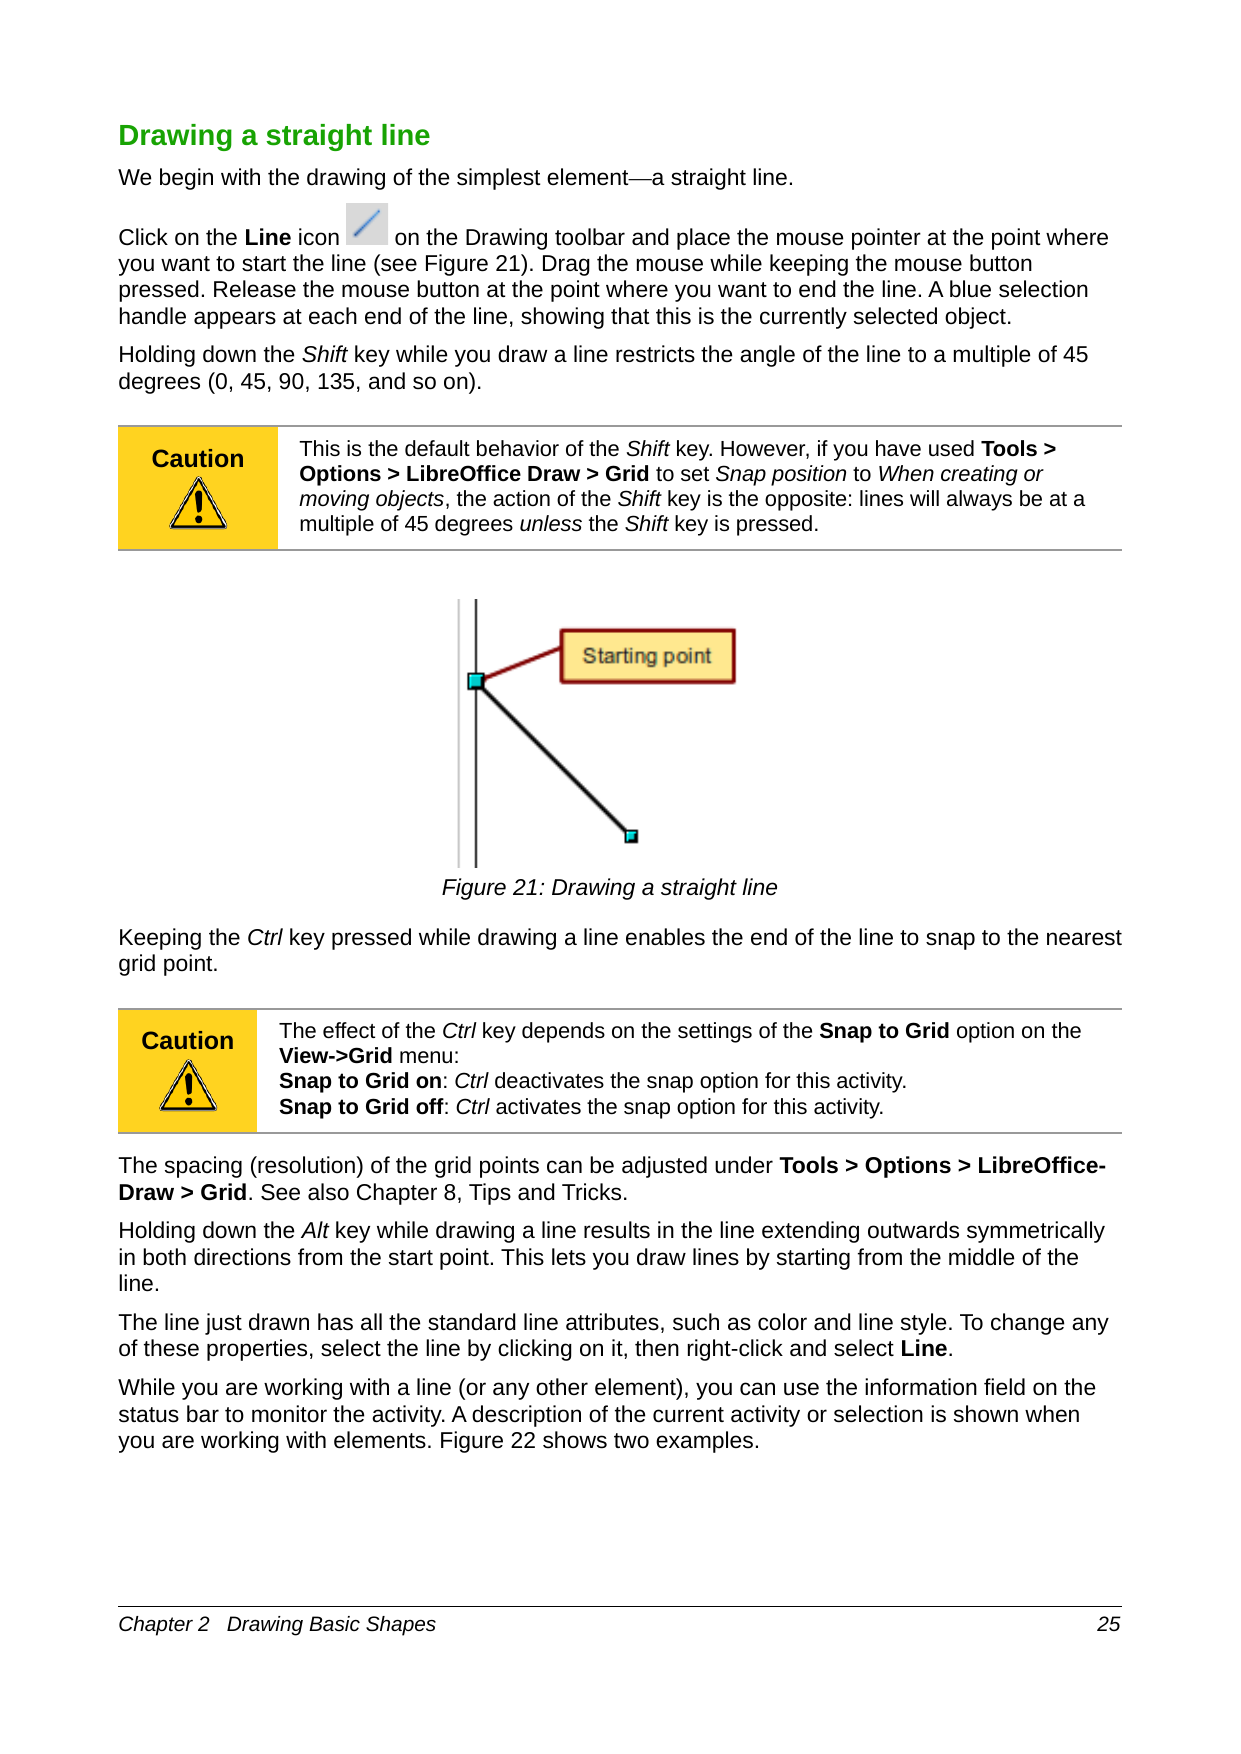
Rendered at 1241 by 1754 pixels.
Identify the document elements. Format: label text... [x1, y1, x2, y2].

picture [155, 1055, 220, 1115]
table_header Caution [118, 1010, 257, 1132]
picture [441, 599, 765, 868]
text Holding down the Shift key while you draw a line restricts the angle of the line to a multiple of 45 degrees (0, 45, 90, 135, and so on). [118, 341, 1122, 394]
table_header The effect of the Ctrl key depends on the settings of the Snap to Grid option on the View->Grid menu: Snap to Grid on: Ctrl deactivates the snap option for this activity. Snap to Grid off: Ctrl activates the snap option for this activity. [258, 1010, 1122, 1132]
text Keeping the Ctrl key pressed while drawing a line enables the end of the line to snap to the nearest grid point. [118, 924, 1122, 977]
text Click on the Line icon on the Drawing toolbar and place the mouse pointer at the point where you want to start the line (see Figure 21). Drag the mouse while keeping the mouse button pressed. Release the mouse button at the point where you want to end the line. A blue selection handle appears at each end of the line, showing that this is the currently selected object. [118, 203, 1122, 329]
table_header Caution [118, 427, 278, 549]
text The spacing (resolution) of the grid points can be adjusted under Tools > Options > LibreOffice-Draw > Grid. See also Chapter 8, Tips and Tricks. [118, 1152, 1122, 1205]
picture [346, 203, 389, 245]
text While you are working with a line (or any other element), you can use the information field on the status bar to monitor the activity. A description of the current activity or selection is shown when you are working with elements. Figure 22 shows two examples. [118, 1374, 1122, 1453]
picture [165, 472, 231, 533]
subtitle Drawing a straight line [118, 118, 1122, 152]
text The line just drawn has all the standard line attributes, such as color and line style. To change any of these properties, select the line by clicking on it, then right-click and select Line. [118, 1309, 1122, 1362]
text Holding down the Alt key while drawing a line results in the line extending outwards symmetrically in both directions from the start point. This lets you draw lines by starting from the middle of the line. [118, 1217, 1122, 1296]
table_header This is the default behavior of the Shift key. However, if you have used Tools > Options > LibreOffice Draw > Grid to set Snap position to When creating or moving objects, the action of the Shift key is the opposite: lines will always be at a multiple of 45 degrees unless the Shift key is pressed. [278, 427, 1122, 549]
text Figure 21: Drawing a straight line [442, 874, 799, 901]
text We begin with the drawing of the simplest element—a straight line. [118, 164, 1122, 191]
